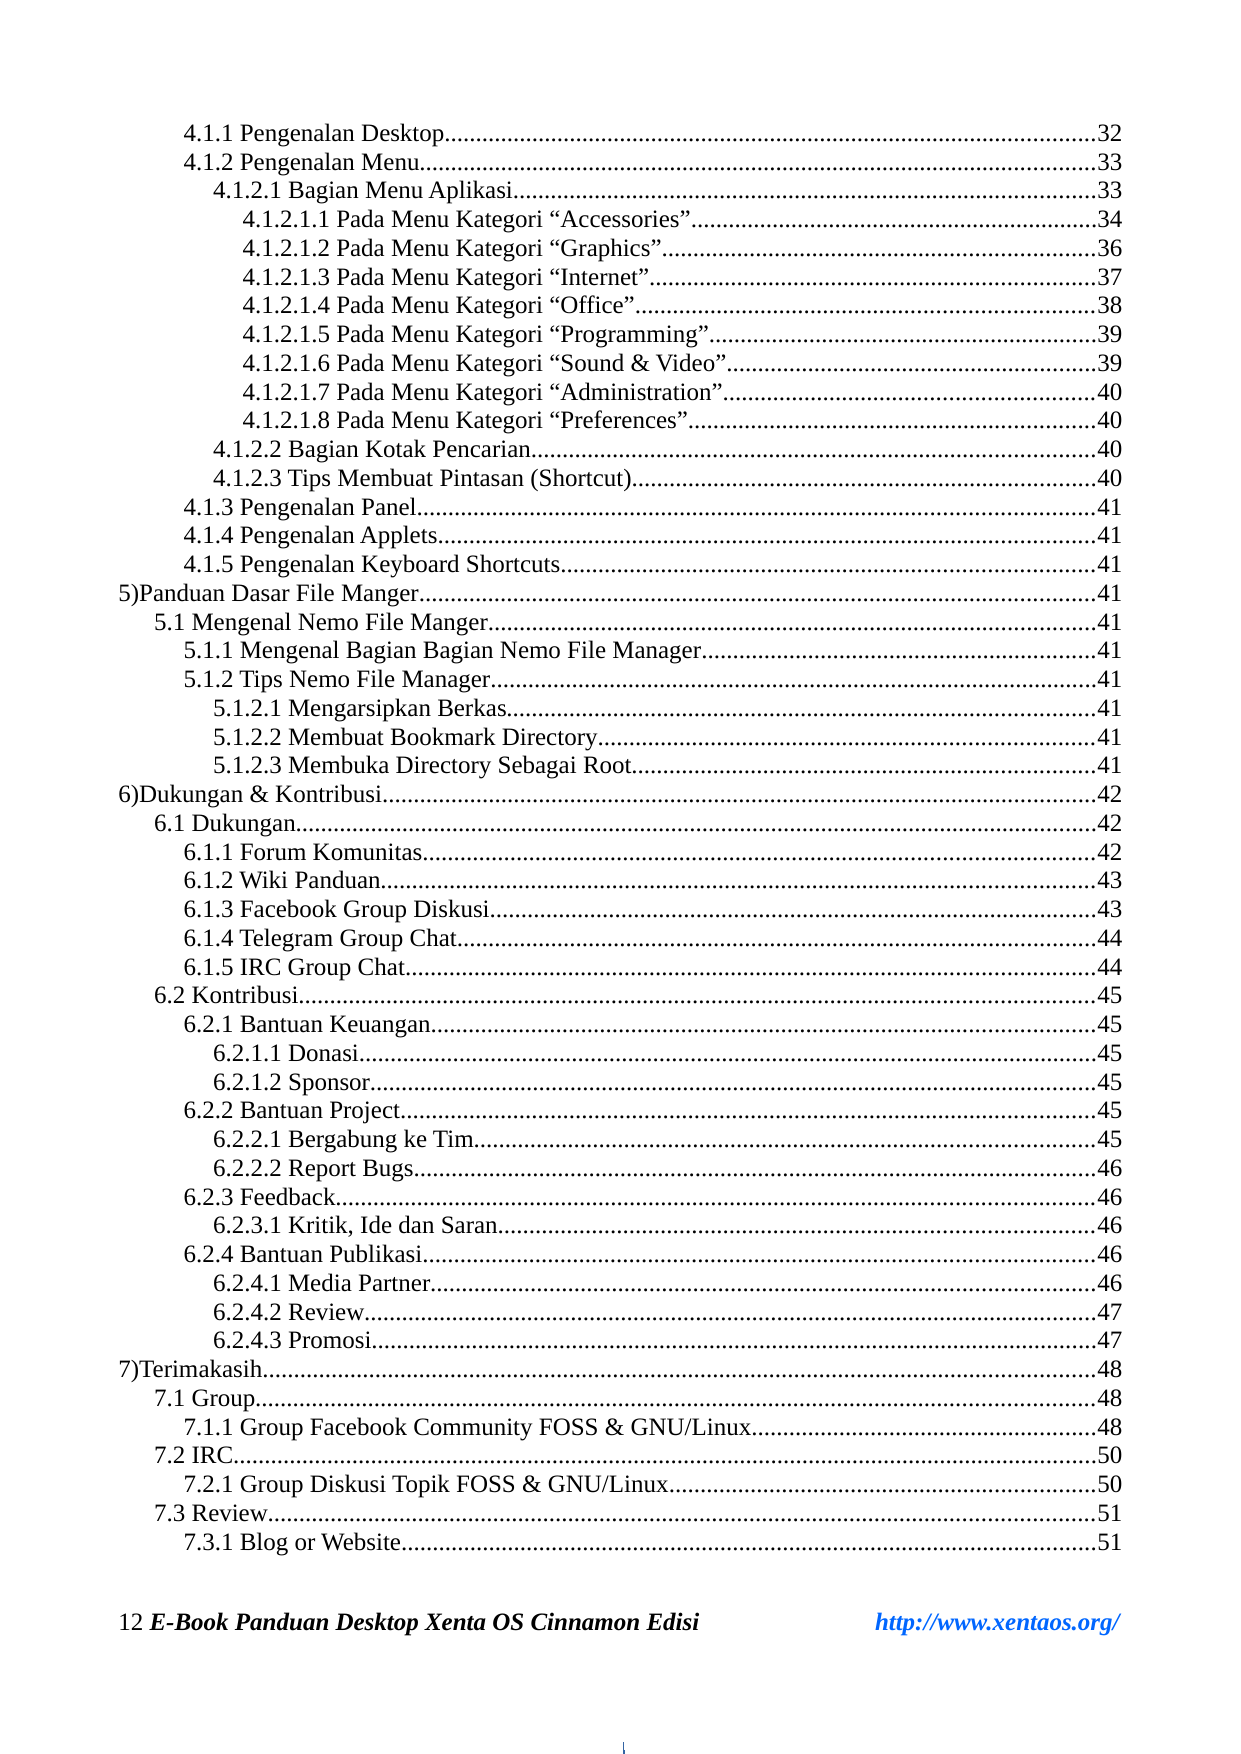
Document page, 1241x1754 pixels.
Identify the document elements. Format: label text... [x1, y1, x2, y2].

text 6)Dukungan & Kontribusi 42 [118, 779, 1122, 808]
text 6.1.3 Facebook Group Diskusi 43 [177, 894, 1122, 923]
text 6.2.4 Bantuan Publikasi 46 [177, 1239, 1122, 1268]
text 4.1.2.1.6 Pada Menu Kategori “Sound & Video” 39 [236, 348, 1122, 377]
text 5.1.1 Mengenal Bagian Bagian Nemo File Manager 41 [177, 636, 1122, 664]
text 6.1.1 Forum Komunitas 42 [177, 837, 1122, 866]
text 6.1.4 Telegram Group Chat 44 [177, 923, 1122, 952]
text 7.2.1 Group Diskusi Topik FOSS & GNU/Linux 50 [177, 1469, 1122, 1498]
text 4.1.3 Pengenalan Panel 41 [177, 492, 1122, 521]
text 7.1 Group 48 [148, 1383, 1122, 1412]
text 4.1.2.1.3 Pada Menu Kategori “Internet” 37 [236, 262, 1122, 291]
text 6.1.5 IRC Group Chat 44 [177, 952, 1122, 981]
text 4.1.2.2 Bagian Kotak Pencarian 40 [207, 434, 1122, 463]
text 4.1.2.1.4 Pada Menu Kategori “Office” 38 [236, 291, 1122, 319]
text 5.1.2.3 Membuka Directory Sebagai Root 41 [207, 751, 1122, 779]
text 5)Panduan Dasar File Manger 41 [118, 578, 1122, 607]
text 4.1.2.3 Tips Membuat Pintasan (Shortcut) 40 [207, 463, 1122, 492]
text 4.1.4 Pengenalan Applets 41 [177, 521, 1122, 549]
text 6.2.3 Feedback 46 [177, 1182, 1122, 1211]
text 7.3.1 Blog or Website 51 [177, 1527, 1122, 1556]
text 6.2.1.1 Donasi 45 [207, 1038, 1122, 1067]
text 6.2 Kontribusi 45 [148, 981, 1122, 1009]
text 6.2.4.1 Media Partner 46 [207, 1268, 1122, 1297]
text 7.2 IRC 50 [148, 1441, 1122, 1469]
text 4.1.2.1 Bagian Menu Aplikasi 33 [207, 176, 1122, 204]
text 4.1.5 Pengenalan Keyboard Shortcuts 41 [177, 549, 1122, 578]
text 6.2.2.1 Bergabung ke Tim 45 [207, 1124, 1122, 1153]
text 6.2.1 Bantuan Keuangan 45 [177, 1009, 1122, 1038]
text 4.1.2 Pengenalan Menu 33 [177, 147, 1122, 176]
text 5.1.2 Tips Nemo File Manager 41 [177, 664, 1122, 693]
text 7)Terimakasih 48 [118, 1354, 1122, 1383]
text 6.2.2 Bantuan Project 45 [177, 1096, 1122, 1124]
text 5.1 Mengenal Nemo File Manger 41 [148, 607, 1122, 636]
text 4.1.2.1.7 Pada Menu Kategori “Administration” 40 [236, 377, 1122, 406]
text 4.1.2.1.8 Pada Menu Kategori “Preferences” 40 [236, 406, 1122, 434]
text 6.2.3.1 Kritik, Ide dan Saran 46 [207, 1211, 1122, 1239]
text 6.2.2.2 Report Bugs 46 [207, 1153, 1122, 1182]
text 4.1.2.1.5 Pada Menu Kategori “Programming” 39 [236, 319, 1122, 348]
text 4.1.1 Pengenalan Desktop 32 [177, 118, 1122, 147]
text 6.2.4.2 Review 47 [207, 1297, 1122, 1326]
text 7.3 Review 51 [148, 1498, 1122, 1527]
text 6.1.2 Wiki Panduan 43 [177, 866, 1122, 894]
text 5.1.2.1 Mengarsipkan Berkas 41 [207, 693, 1122, 722]
text 4.1.2.1.2 Pada Menu Kategori “Graphics” 36 [236, 233, 1122, 262]
text 7.1.1 Group Facebook Community FOSS & GNU/Linux 48 [177, 1412, 1122, 1441]
text 4.1.2.1.1 Pada Menu Kategori “Accessories” 34 [236, 204, 1122, 233]
text 6.1 Dukungan 42 [148, 808, 1122, 837]
text 6.2.1.2 Sponsor 45 [207, 1067, 1122, 1096]
text 5.1.2.2 Membuat Bookmark Directory 41 [207, 722, 1122, 751]
text 6.2.4.3 Promosi 47 [207, 1326, 1122, 1354]
